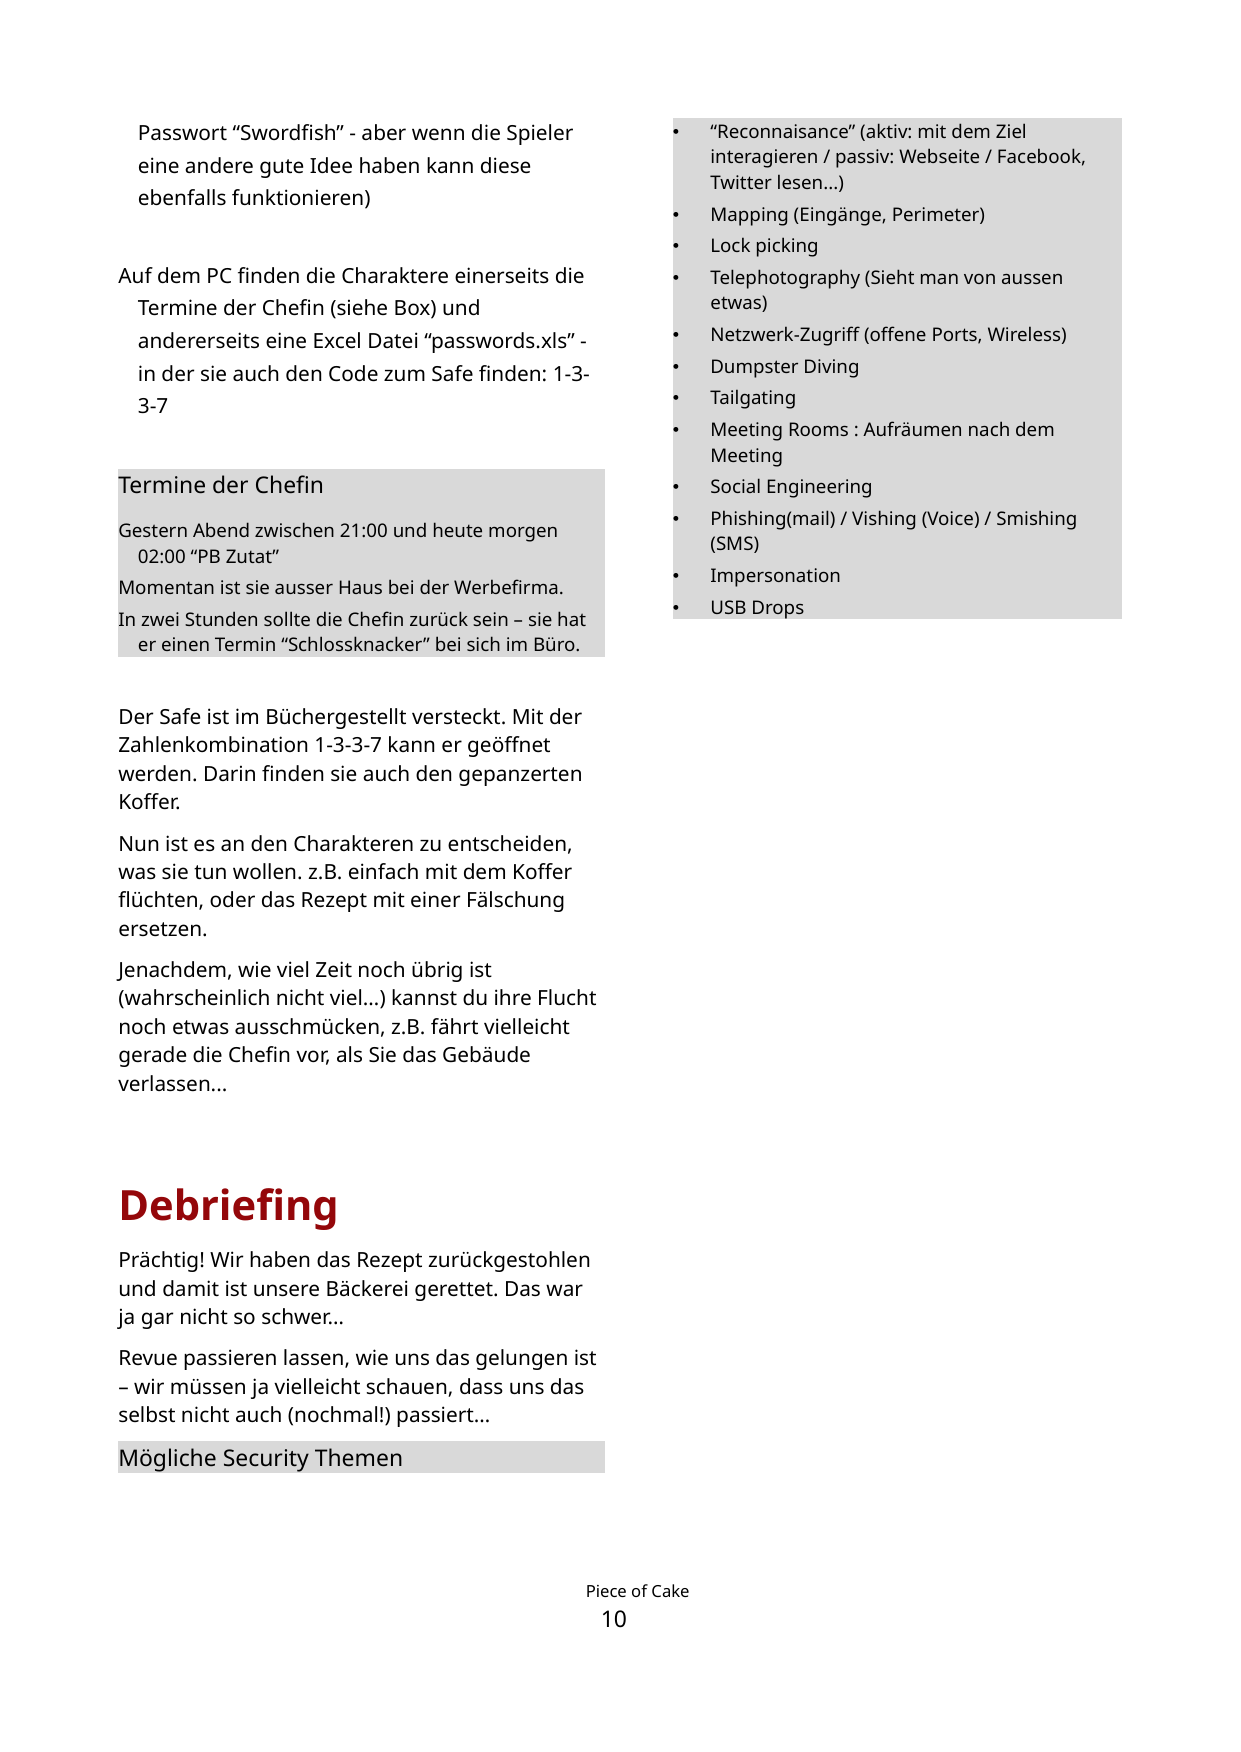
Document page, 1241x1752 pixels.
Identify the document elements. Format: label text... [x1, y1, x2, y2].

subtitle Termine der Chefin [118, 469, 605, 500]
list Phishing(mail) / Vishing (Voice) / Smishing (SMS) [673, 505, 1122, 556]
text Auf dem PC finden die Charaktere einerseits die Termine der Chefin (siehe Box) und andererseits eine Excel Datei “passwords.xls” - in der sie auch den Code zum Safe finden: 1-3-3-7 [118, 261, 605, 420]
list Mapping (Eingänge, Perimeter) [673, 201, 1122, 226]
text Momentan ist sie ausser Haus bei der Werbefirma. [118, 574, 605, 600]
list Lock picking [673, 232, 1122, 258]
text Der Safe ist im Büchergestellt versteckt. Mit der Zahlenkombination 1-3-3-7 kann er geöffnet werden. Darin finden sie auch den gepanzerten Koffer. [118, 702, 605, 816]
list Netzwerk-Zugriff (offene Ports, Wireless) [673, 321, 1122, 347]
text Jenachdem, wie viel Zeit noch übrig ist (wahrscheinlich nicht viel…) kannst du ihre Flucht noch etwas ausschmücken, z.B. fährt vielleicht gerade die Chefin vor, als Sie das Gebäude verlassen... [118, 955, 605, 1097]
list Telephotography (Sieht man von aussen etwas) [673, 264, 1122, 315]
list Dumpster Diving [673, 353, 1122, 378]
text Nun ist es an den Charakteren zu entscheiden, was sie tun wollen. z.B. einfach mit dem Koffer flüchten, oder das Rezept mit einer Fälschung ersetzen. [118, 829, 605, 942]
list Meeting Rooms : Aufräumen nach dem Meeting [673, 416, 1122, 467]
list “Reconnaisance” (aktiv: mit dem Ziel interagieren / passiv: Webseite / Facebook, Twitter lesen...) [673, 118, 1122, 195]
text Gestern Abend zwischen 21:00 und heute morgen 02:00 “PB Zutat” [118, 517, 605, 568]
text Prächtig! Wir haben das Rezept zurückgestohlen und damit ist unsere Bäckerei gerettet. Das war ja gar nicht so schwer… [118, 1245, 605, 1331]
text In zwei Stunden sollte die Chefin zurück sein – sie hat er einen Termin “Schlossknacker” bei sich im Büro. [118, 606, 605, 657]
list Impersonation [673, 562, 1122, 588]
text Revue passieren lassen, wie uns das gelungen ist – wir müssen ja vielleicht schauen, dass uns das selbst nicht auch (nochmal!) passiert… [118, 1343, 605, 1429]
subtitle Mögliche Security Themen [118, 1441, 605, 1473]
subtitle Debriefing [118, 1176, 605, 1233]
list Social Engineering [673, 473, 1122, 499]
list USB Drops [673, 594, 1122, 619]
text Passwort “Swordfish” - aber wenn die Spieler eine andere gute Idee haben kann diese ebenfalls funktionieren) [118, 118, 605, 212]
list Tailgating [673, 385, 1122, 410]
